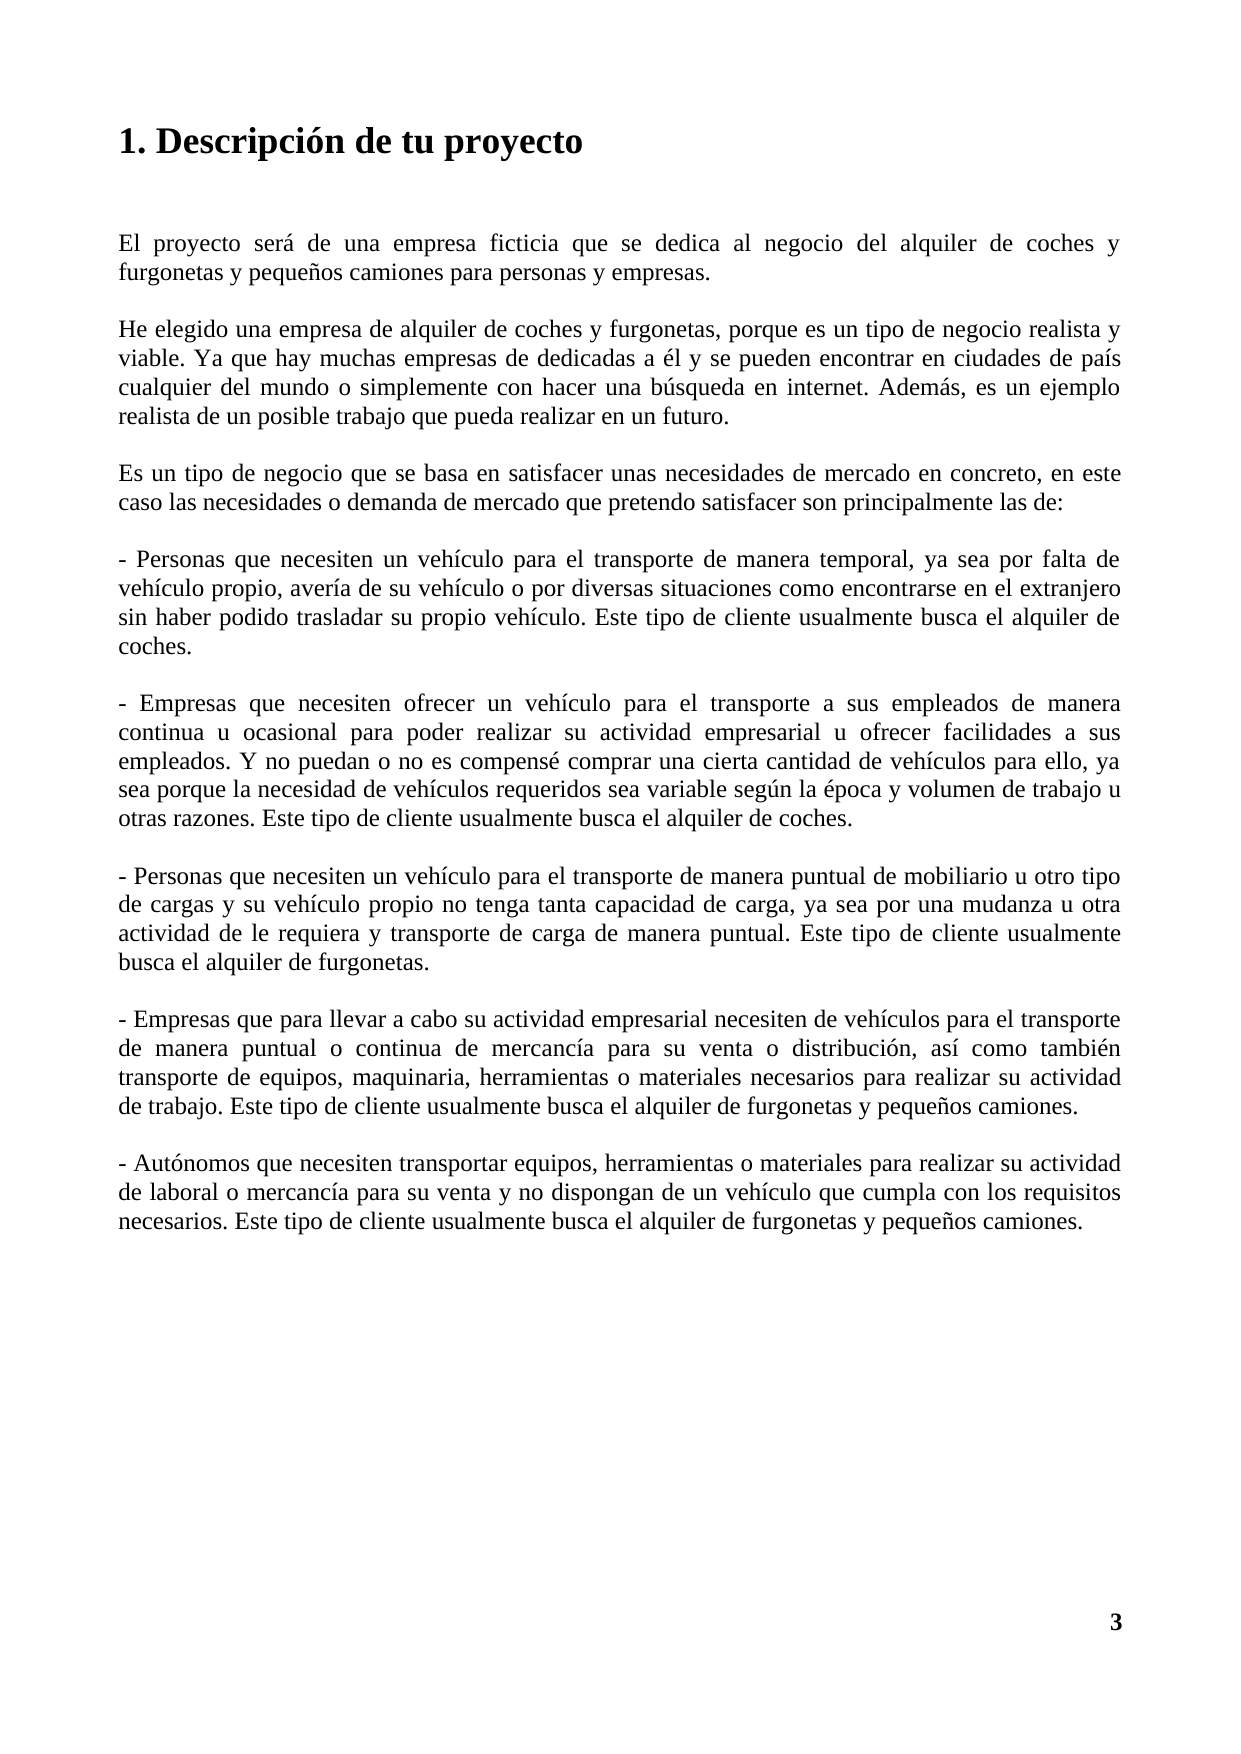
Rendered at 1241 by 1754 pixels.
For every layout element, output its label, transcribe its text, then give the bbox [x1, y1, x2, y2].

text - Empresas que necesiten ofrecer un vehículo para el transporte a sus empleados de manera continua u ocasional para poder realizar su actividad empresarial u ofrecer facilidades a sus empleados. Y no puedan o no es compensé comprar una cierta cantidad de vehículos para ello, ya sea porque la necesidad de vehículos requeridos sea variable según la época y volumen de trabajo u otras razones. Este tipo de cliente usualmente busca el alquiler de coches. [118, 688, 1122, 832]
text Es un tipo de negocio que se basa en satisfacer unas necesidades de mercado en concreto, en este caso las necesidades o demanda de mercado que pretendo satisfacer son principalmente las de: [118, 458, 1122, 516]
text - Empresas que para llevar a cabo su actividad empresarial necesiten de vehículos para el transporte de manera puntual o continua de mercancía para su venta o distribución, así como también transporte de equipos, maquinaria, herramientas o materiales necesarios para realizar su actividad de trabajo. Este tipo de cliente usualmente busca el alquiler de furgonetas y pequeños camiones. [118, 1004, 1122, 1119]
text - Personas que necesiten un vehículo para el transporte de manera temporal, ya sea por falta de vehículo propio, avería de su vehículo o por diversas situaciones como encontrarse en el extranjero sin haber podido trasladar su propio vehículo. Este tipo de cliente usualmente busca el alquiler de coches. [118, 544, 1122, 659]
text 1. Descripción de tu proyecto [118, 118, 1122, 161]
text - Autónomos que necesiten transportar equipos, herramientas o materiales para realizar su actividad de laboral o mercancía para su venta y no dispongan de un vehículo que cumpla con los requisitos necesarios. Este tipo de cliente usualmente busca el alquiler de furgonetas y pequeños camiones. [118, 1148, 1122, 1234]
text - Personas que necesiten un vehículo para el transporte de manera puntual de mobiliario u otro tipo de cargas y su vehículo propio no tenga tanta capacidad de carga, ya sea por una mudanza u otra actividad de le requiera y transporte de carga de manera puntual. Este tipo de cliente usualmente busca el alquiler de furgonetas. [118, 861, 1122, 976]
text He elegido una empresa de alquiler de coches y furgonetas, porque es un tipo de negocio realista y viable. Ya que hay muchas empresas de dedicadas a él y se pueden encontrar en ciudades de país cualquier del mundo o simplemente con hacer una búsqueda en internet. Además, es un ejemplo realista de un posible trabajo que pueda realizar en un futuro. [118, 314, 1122, 429]
text El proyecto será de una empresa ficticia que se dedica al negocio del alquiler de coches y furgonetas y pequeños camiones para personas y empresas. [118, 228, 1122, 286]
